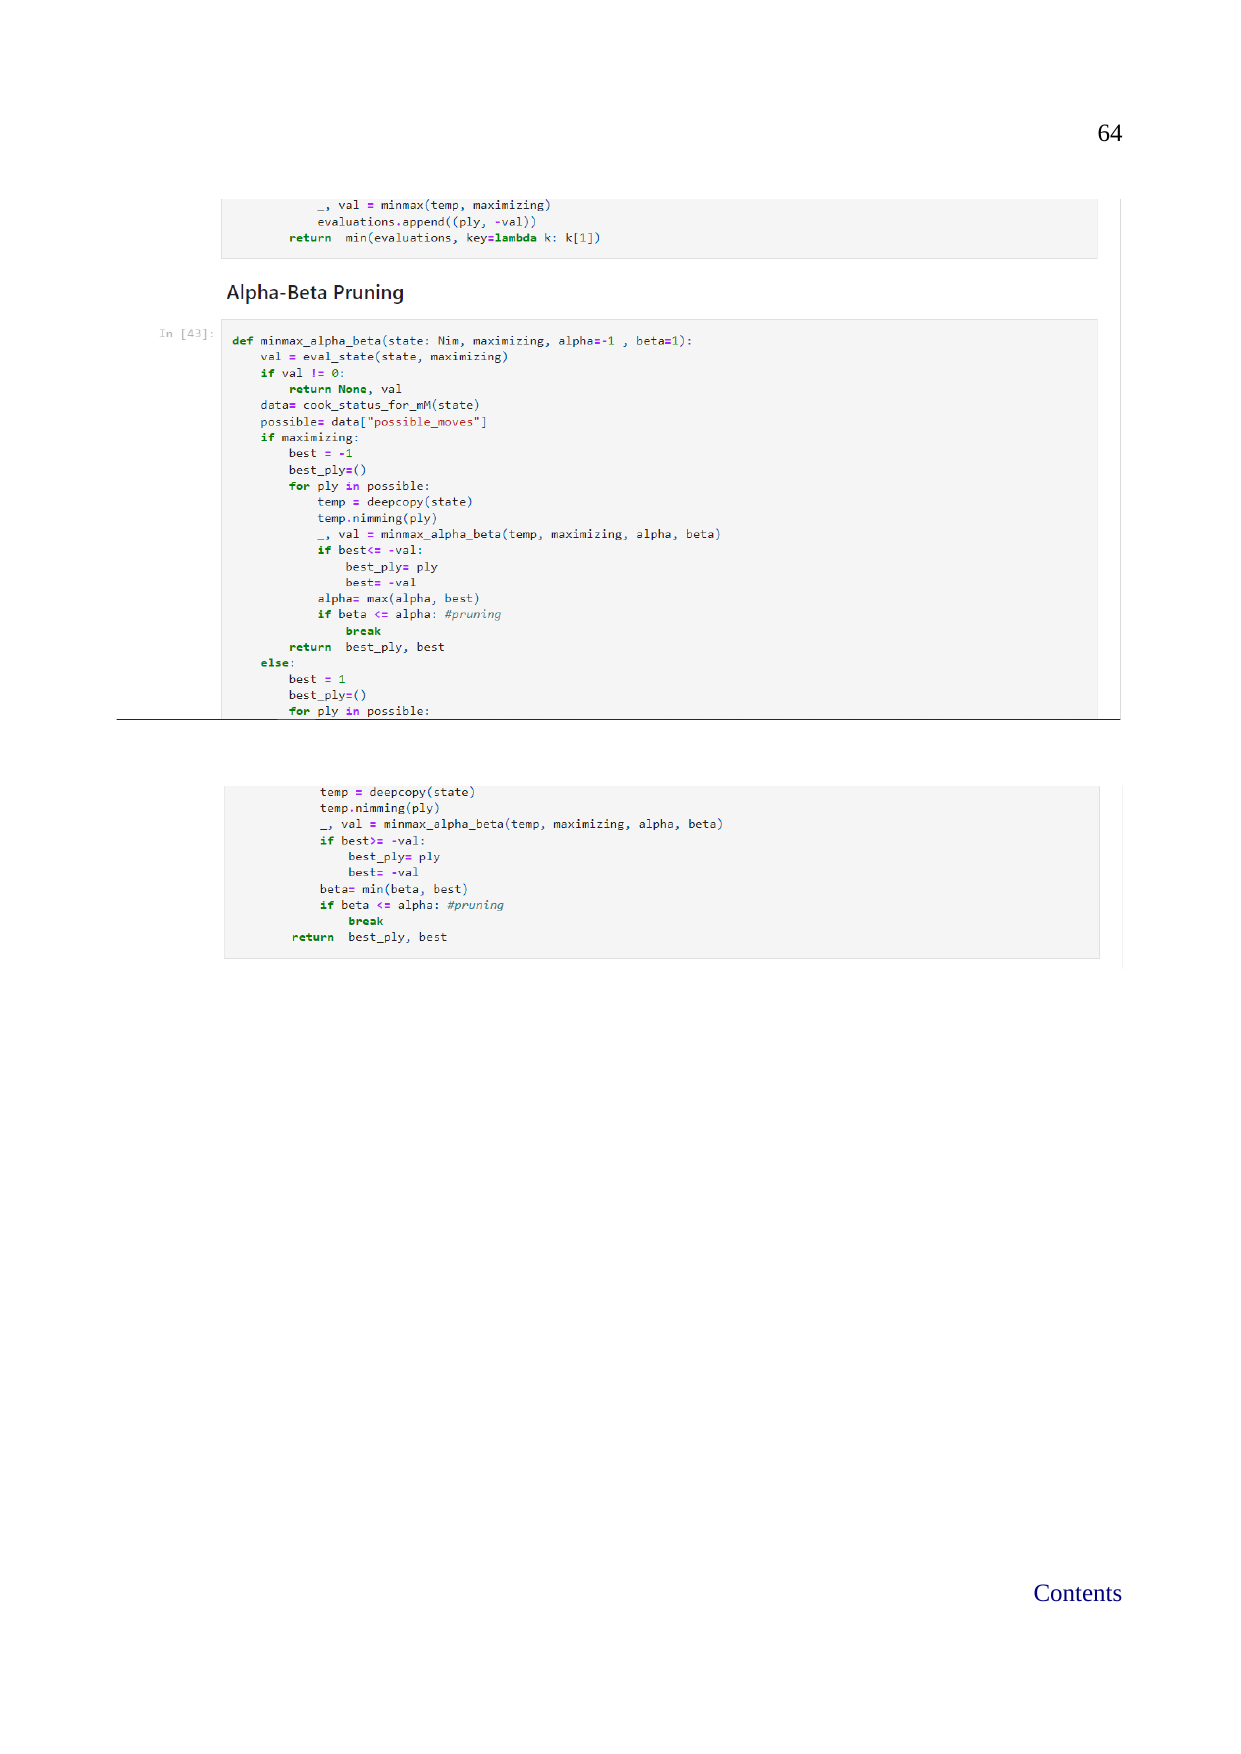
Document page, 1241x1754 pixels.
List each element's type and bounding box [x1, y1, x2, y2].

picture [118, 786, 1123, 969]
picture [116, 199, 1121, 720]
